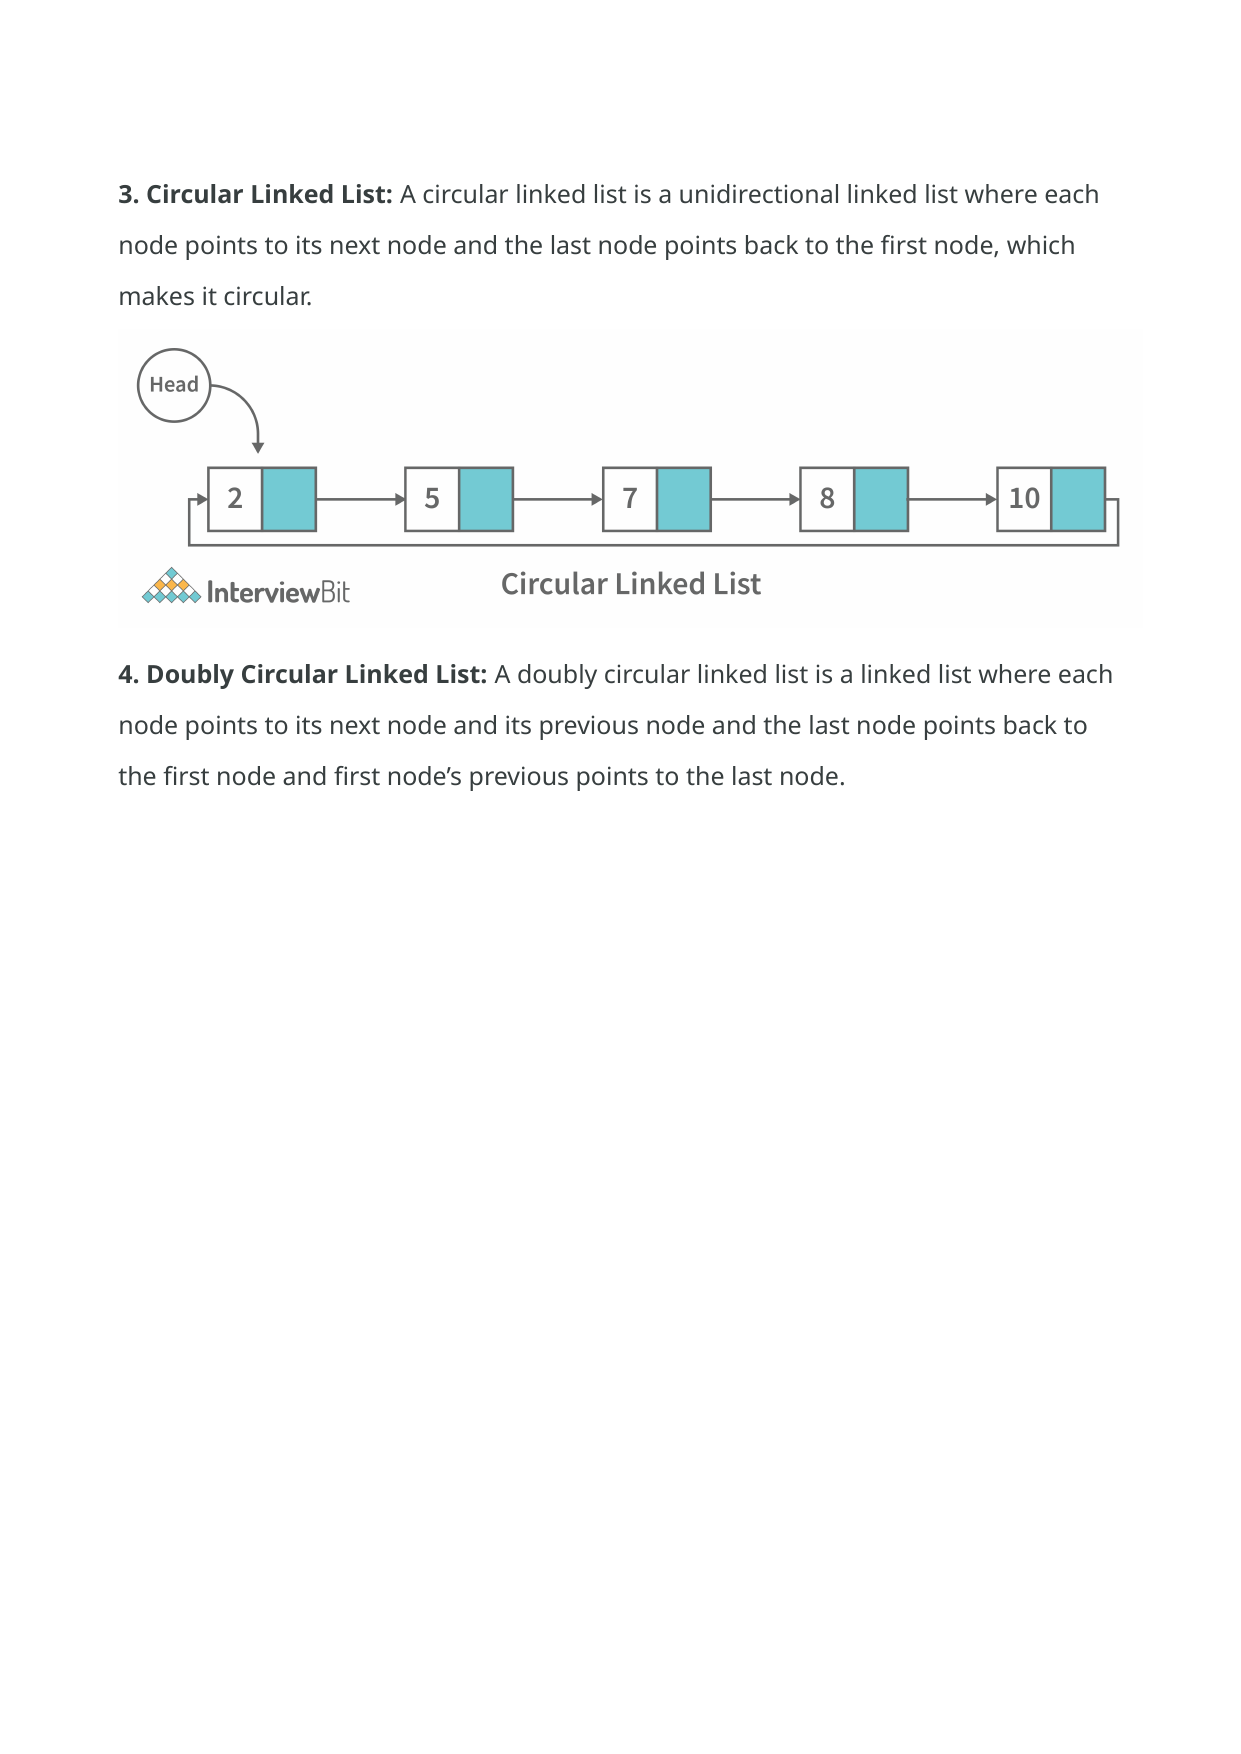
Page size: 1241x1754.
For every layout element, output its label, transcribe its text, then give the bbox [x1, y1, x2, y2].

picture [118, 329, 1144, 628]
text 4. Doubly Circular Linked List: A doubly circular linked list is a linked list where each node points to its next node and its previous node and the last node points back to the first node and first node’s previous points to the last node. [118, 656, 1122, 792]
text 3. Circular Linked List: A circular linked list is a unidirectional linked list where each node points to its next node and the last node points back to the first node, which makes it circular. [118, 176, 1122, 312]
